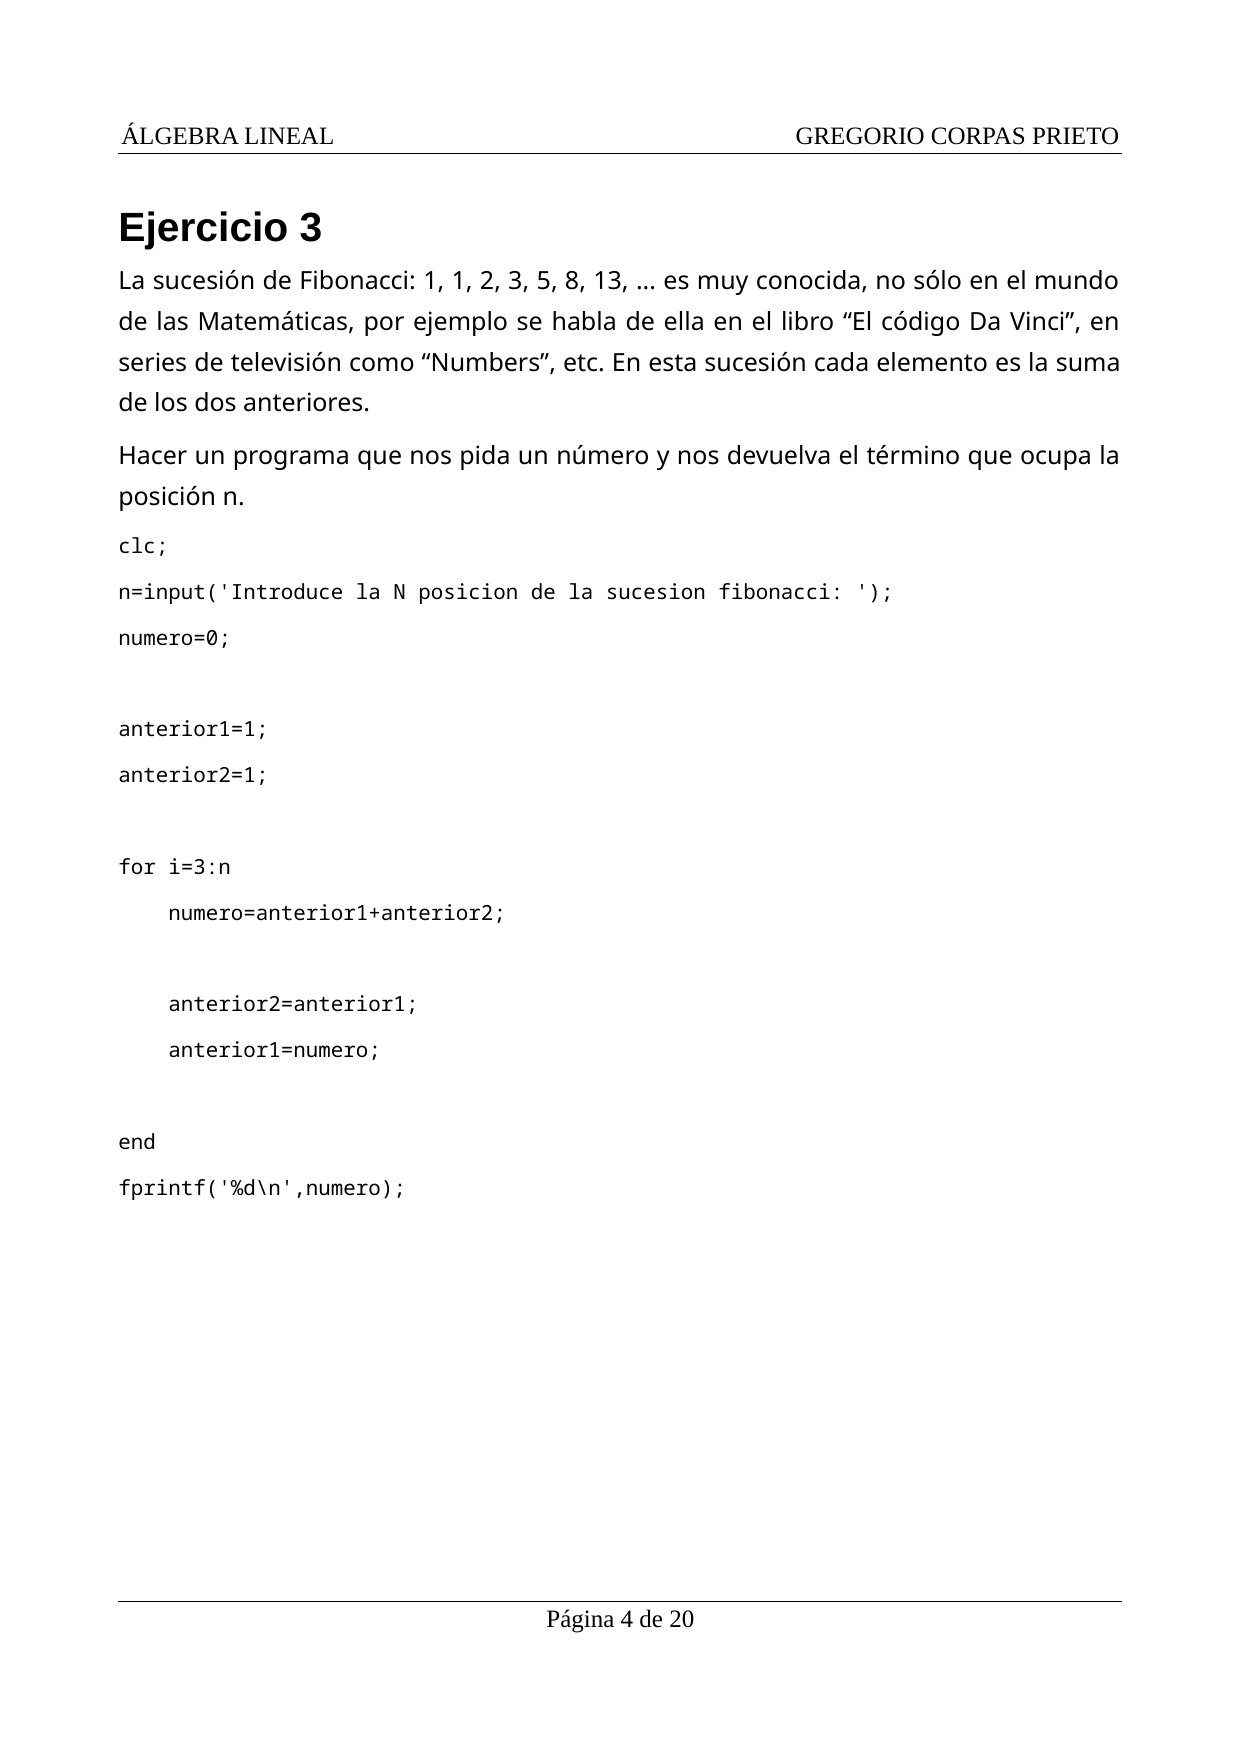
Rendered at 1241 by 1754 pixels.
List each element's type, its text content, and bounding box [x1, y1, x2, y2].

text n=input('Introduce la N posicion de la sucesion fibonacci: '); [118, 577, 1122, 605]
text clc; [118, 531, 1122, 559]
text anterior2=anterior1; [118, 989, 1122, 1018]
text Hacer un programa que nos pida un número y nos devuelva el término que ocupa la posición n. [118, 438, 1122, 513]
text numero=anterior1+anterior2; [118, 898, 1122, 926]
text anterior2=1; [118, 760, 1122, 789]
text end [118, 1127, 1122, 1155]
subtitle Ejercicio 3 [118, 203, 1122, 250]
text fprintf('%d\n',numero); [118, 1173, 1122, 1201]
text La sucesión de Fibonacci: 1, 1, 2, 3, 5, 8, 13, ... es muy conocida, no sólo en el mundo de las Matemáticas, por ejemplo se habla de ella en el libro “El código Da Vinci”, en series de televisión como “Numbers”, etc. En esta sucesión cada elemento es la suma de los dos anteriores. [118, 263, 1122, 419]
text numero=0; [118, 623, 1122, 651]
text for i=3:n [118, 852, 1122, 880]
text anterior1=1; [118, 714, 1122, 743]
text anterior1=numero; [118, 1035, 1122, 1064]
